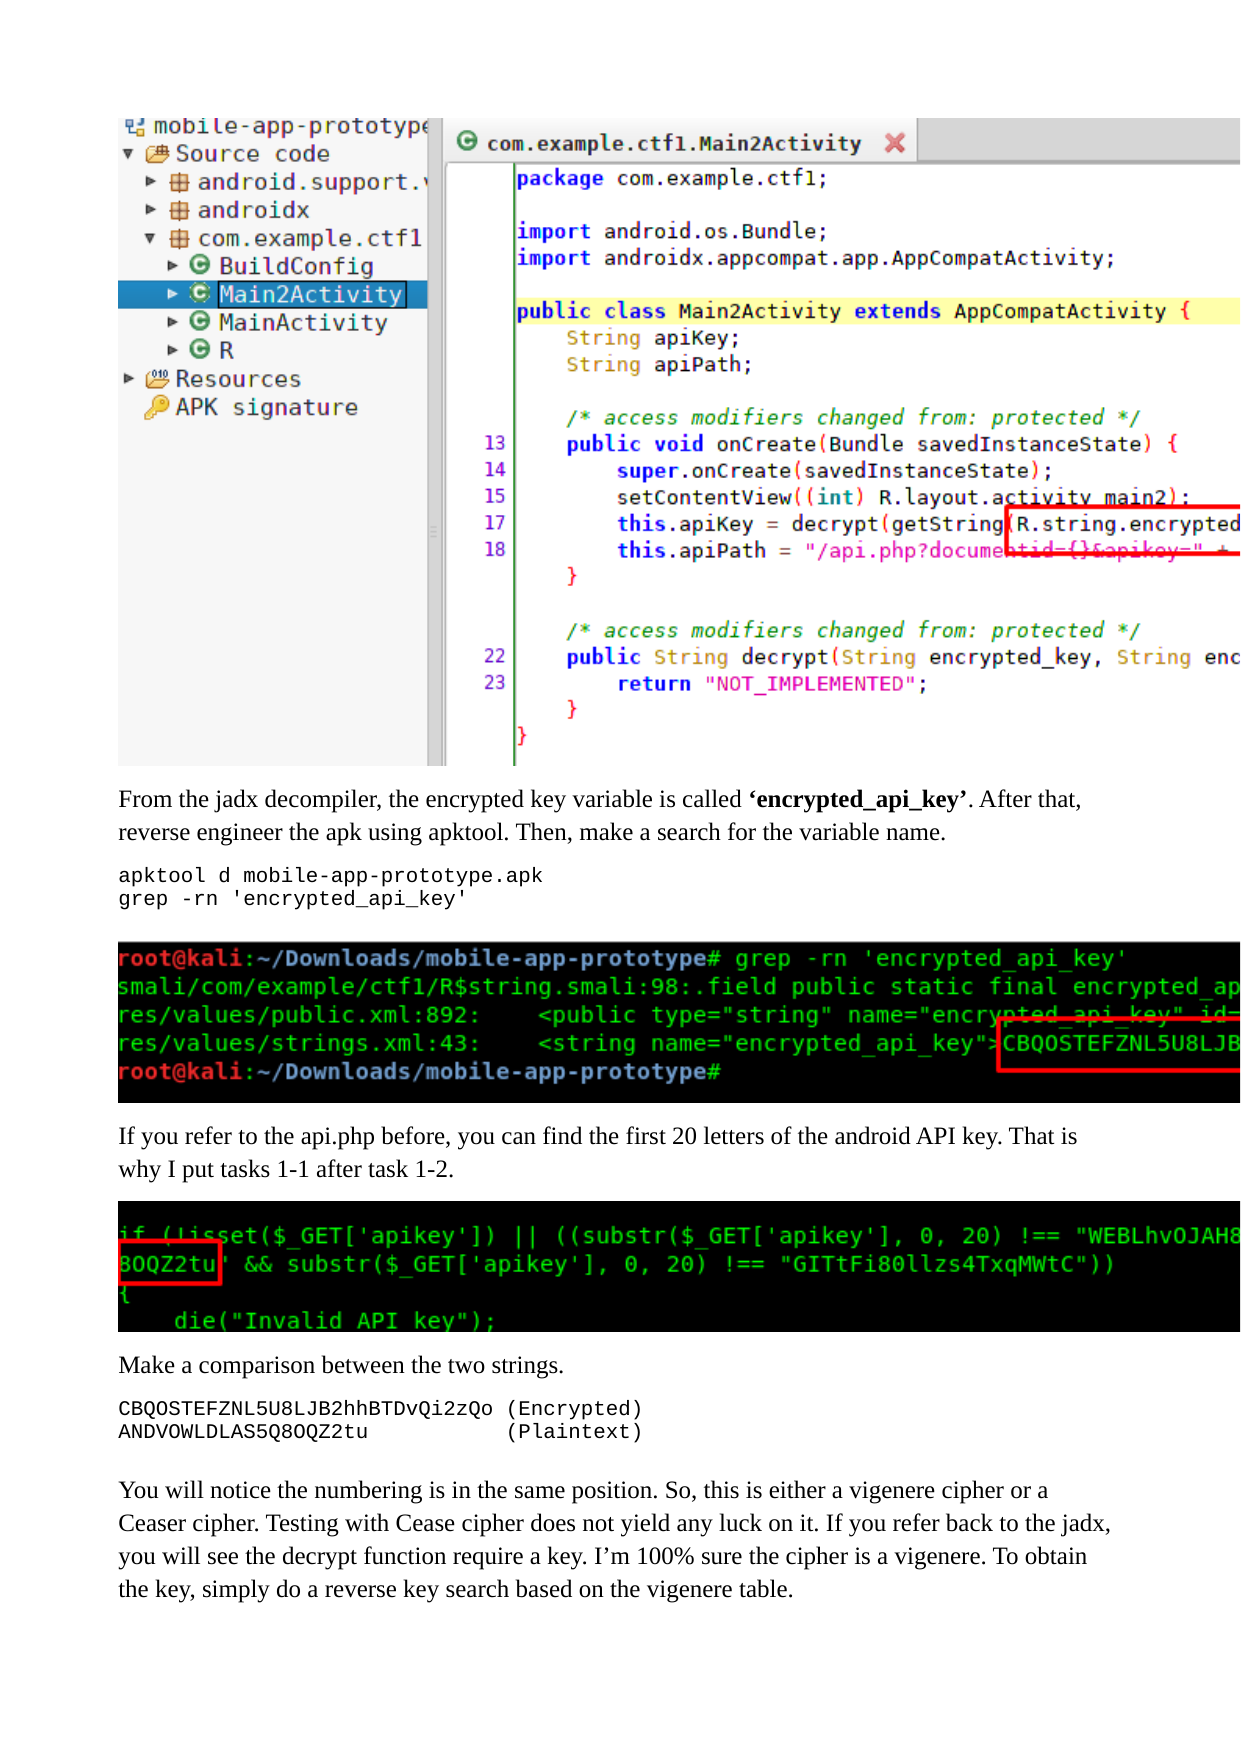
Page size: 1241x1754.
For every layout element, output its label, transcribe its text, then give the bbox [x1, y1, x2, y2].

text Make a comparison between the two strings. [118, 1350, 1122, 1379]
text grep -rn 'encrypted_api_key' [118, 888, 1122, 912]
text If you refer to the api.php before, you can find the first 20 letters of the android API key. That is why I put tasks 1-1 after task 1-2. [118, 1121, 1122, 1183]
text CBQOSTEFZNL5U8LJB2hhBTDvQi2zQo (Encrypted) [118, 1398, 1122, 1422]
text ANDVOWLDLAS5Q8OQZ2tu (Plaintext) [118, 1422, 1122, 1445]
picture [118, 118, 1241, 766]
picture [118, 1201, 1241, 1332]
picture [118, 941, 1241, 1103]
text You will notice the numbering is in the same position. So, this is either a vigenere cipher or a Ceaser cipher. Testing with Cease cipher does not yield any luck on it. If you refer back to the jadx, you will see the decrypt function require a key. I’m 100% sure the cipher is a vigenere. To obtain the key, simply do a reverse key search based on the vigenere table. [118, 1475, 1122, 1602]
text apktool d mobile-app-prototype.apk [118, 864, 1122, 888]
text From the jadx decompiler, the encrypted key variable is called ‘encrypted_api_key’. After that, reverse engineer the apk using apktool. Then, make a search for the variable name. [118, 784, 1122, 846]
